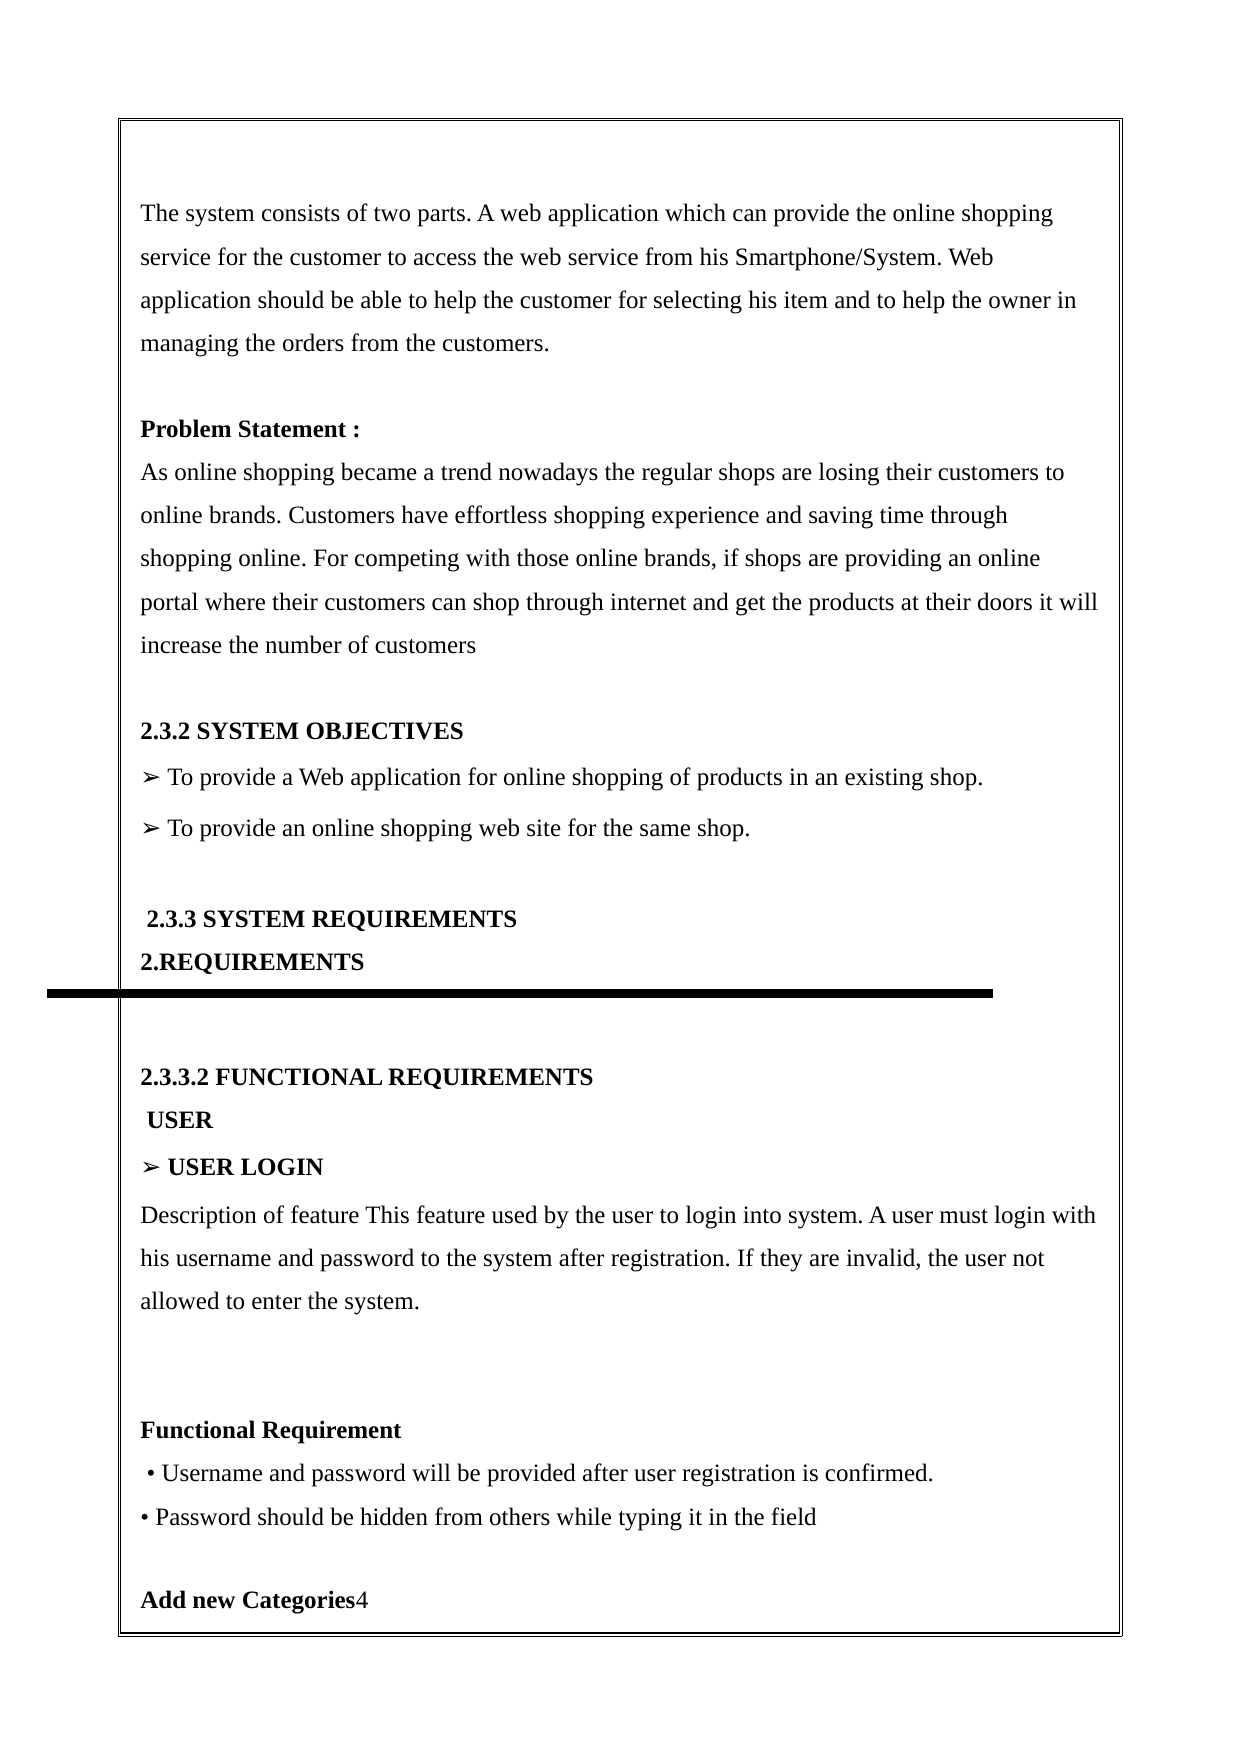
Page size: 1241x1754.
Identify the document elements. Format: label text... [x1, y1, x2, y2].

text ➢ USER LOGIN [140, 1149, 1100, 1183]
text • Username and password will be provided after user registration is confirmed. [140, 1458, 1100, 1487]
text 2.REQUIREMENTS [140, 947, 1100, 976]
text Functional Requirement [140, 1415, 1100, 1444]
text • Password should be hidden from others while typing it in the field [140, 1502, 1100, 1530]
text 2.3.3.2 FUNCTIONAL REQUIREMENTS [140, 1062, 1100, 1091]
text As online shopping became a trend nowadays the regular shops are losing their customers to online brands. Customers have effortless shopping experience and saving time through shopping online. For competing with those online brands, if shops are providing an online portal where their customers can shop through internet and get the products at their doors it will increase the number of customers [140, 457, 1100, 658]
text ➢ To provide a Web application for online shopping of products in an existing shop. [140, 759, 1100, 793]
text Description of feature This feature used by the user to login into system. A user must login with his username and password to the system after registration. If they are invalid, the user not allowed to enter the system. [140, 1200, 1100, 1315]
text 2.3.3 SYSTEM REQUIREMENTS [140, 904, 1100, 933]
text USER [140, 1106, 1100, 1134]
text The system consists of two parts. A web application which can provide the online shopping service for the customer to access the web service from his Smartphone/System. Web application should be able to help the customer for selecting his item and to help the owner in managing the orders from the customers. [140, 198, 1100, 357]
text ➢ To provide an online shopping web site for the same shop. [140, 810, 1100, 844]
text Problem Statement : [140, 414, 1100, 443]
text 2.3.2 SYSTEM OBJECTIVES [140, 716, 1100, 745]
